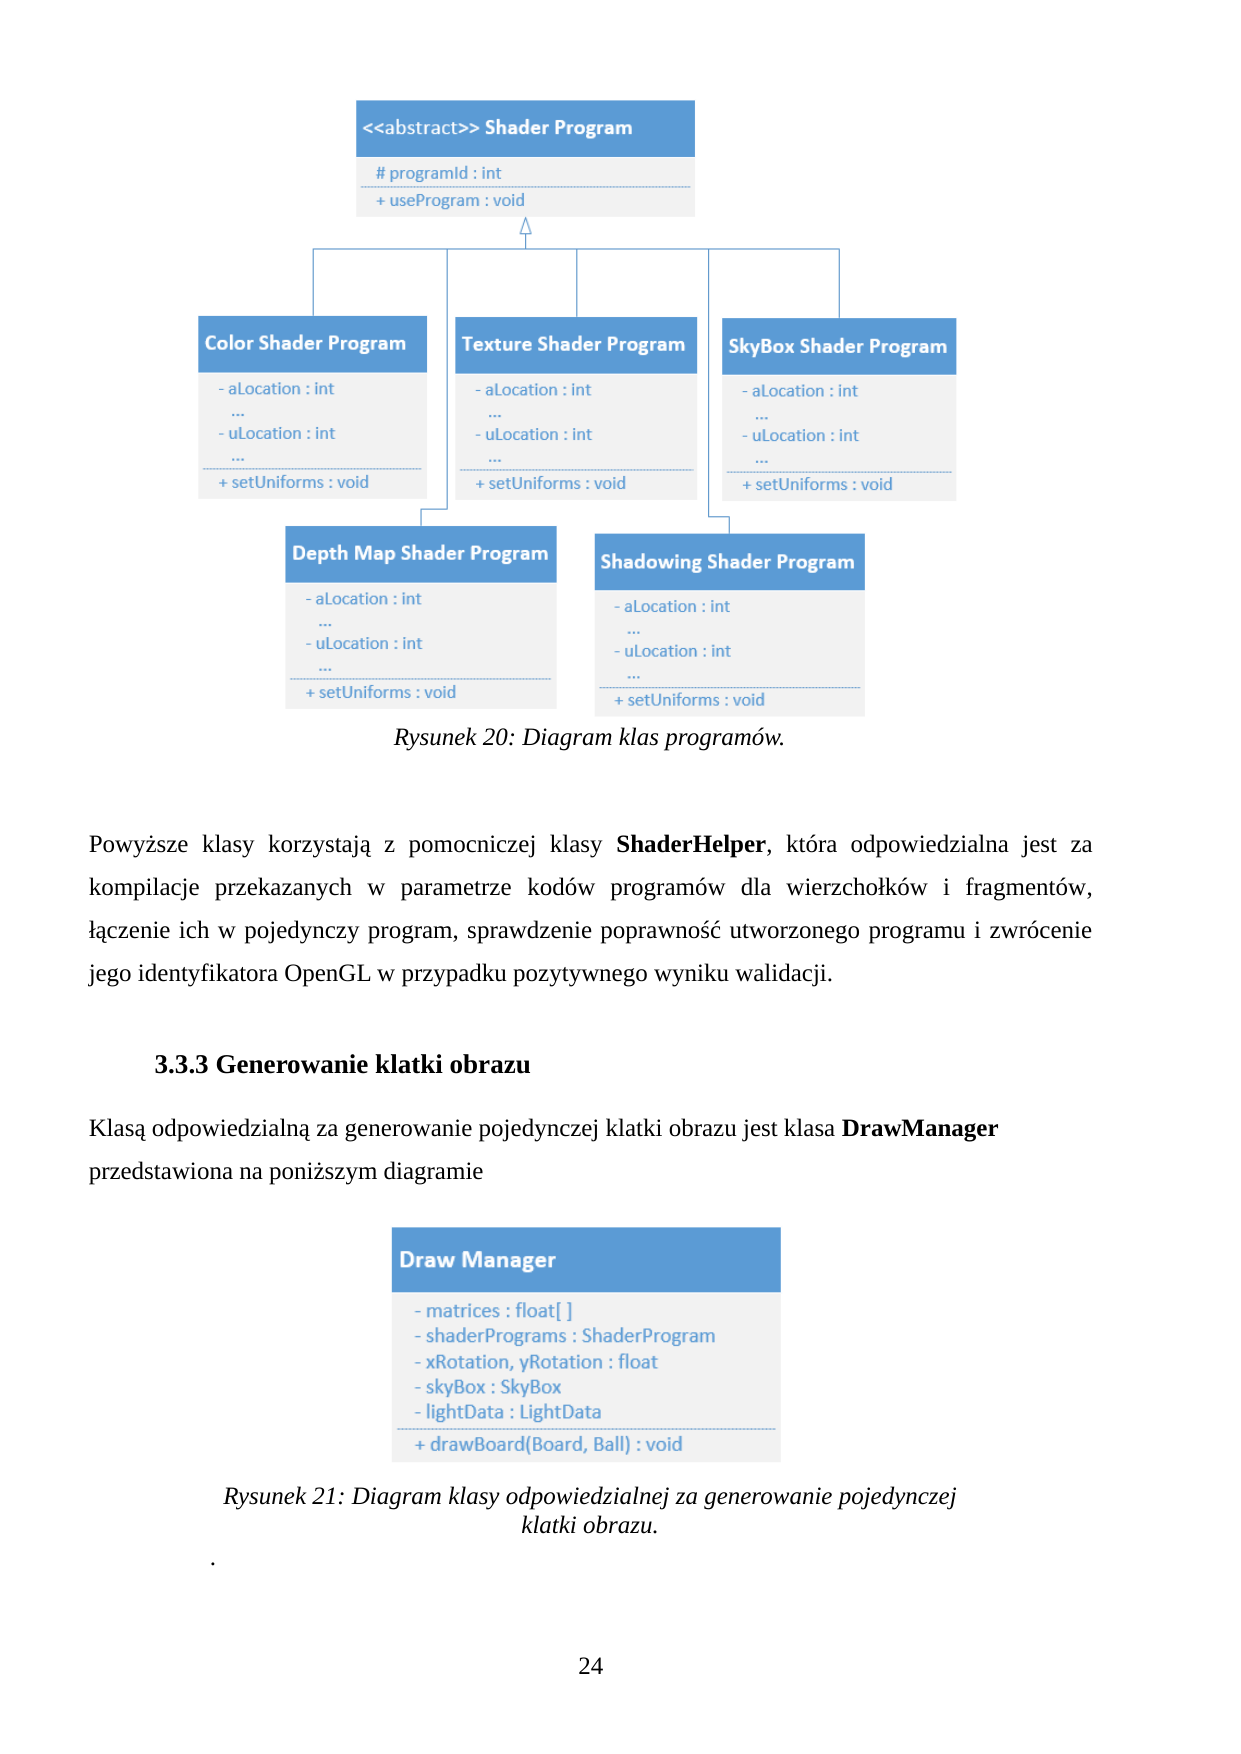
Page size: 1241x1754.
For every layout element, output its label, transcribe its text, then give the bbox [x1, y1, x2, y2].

text Powyższe klasy korzystają z pomocniczej klasy ShaderHelper, która odpowiedzialna jest za kompilacje przekazanych w parametrze kodów programów dla wierzchołków i fragmentów, łączenie ich w pojedynczy program, sprawdzenie poprawność utworzonego programu i zwrócenie jego identyfikatora OpenGL w przypadku pozytywnego wyniku walidacji. [88, 829, 1093, 987]
text Klasą odpowiedzialną za generowanie pojedynczej klatki obrazu jest klasa DrawManager przedstawiona na poniższym diagramie [88, 1113, 1093, 1185]
text Rysunek 20: Diagram klas programów. [137, 108, 1045, 751]
picture [194, 96, 988, 722]
picture [367, 1200, 816, 1481]
text . [88, 1199, 1093, 1571]
text Rysunek 21: Diagram klasy odpowiedzialnej za generowanie pojedynczej klatki obrazu. [217, 1213, 965, 1538]
subtitle Generowanie klatki obrazu [148, 1048, 1093, 1079]
